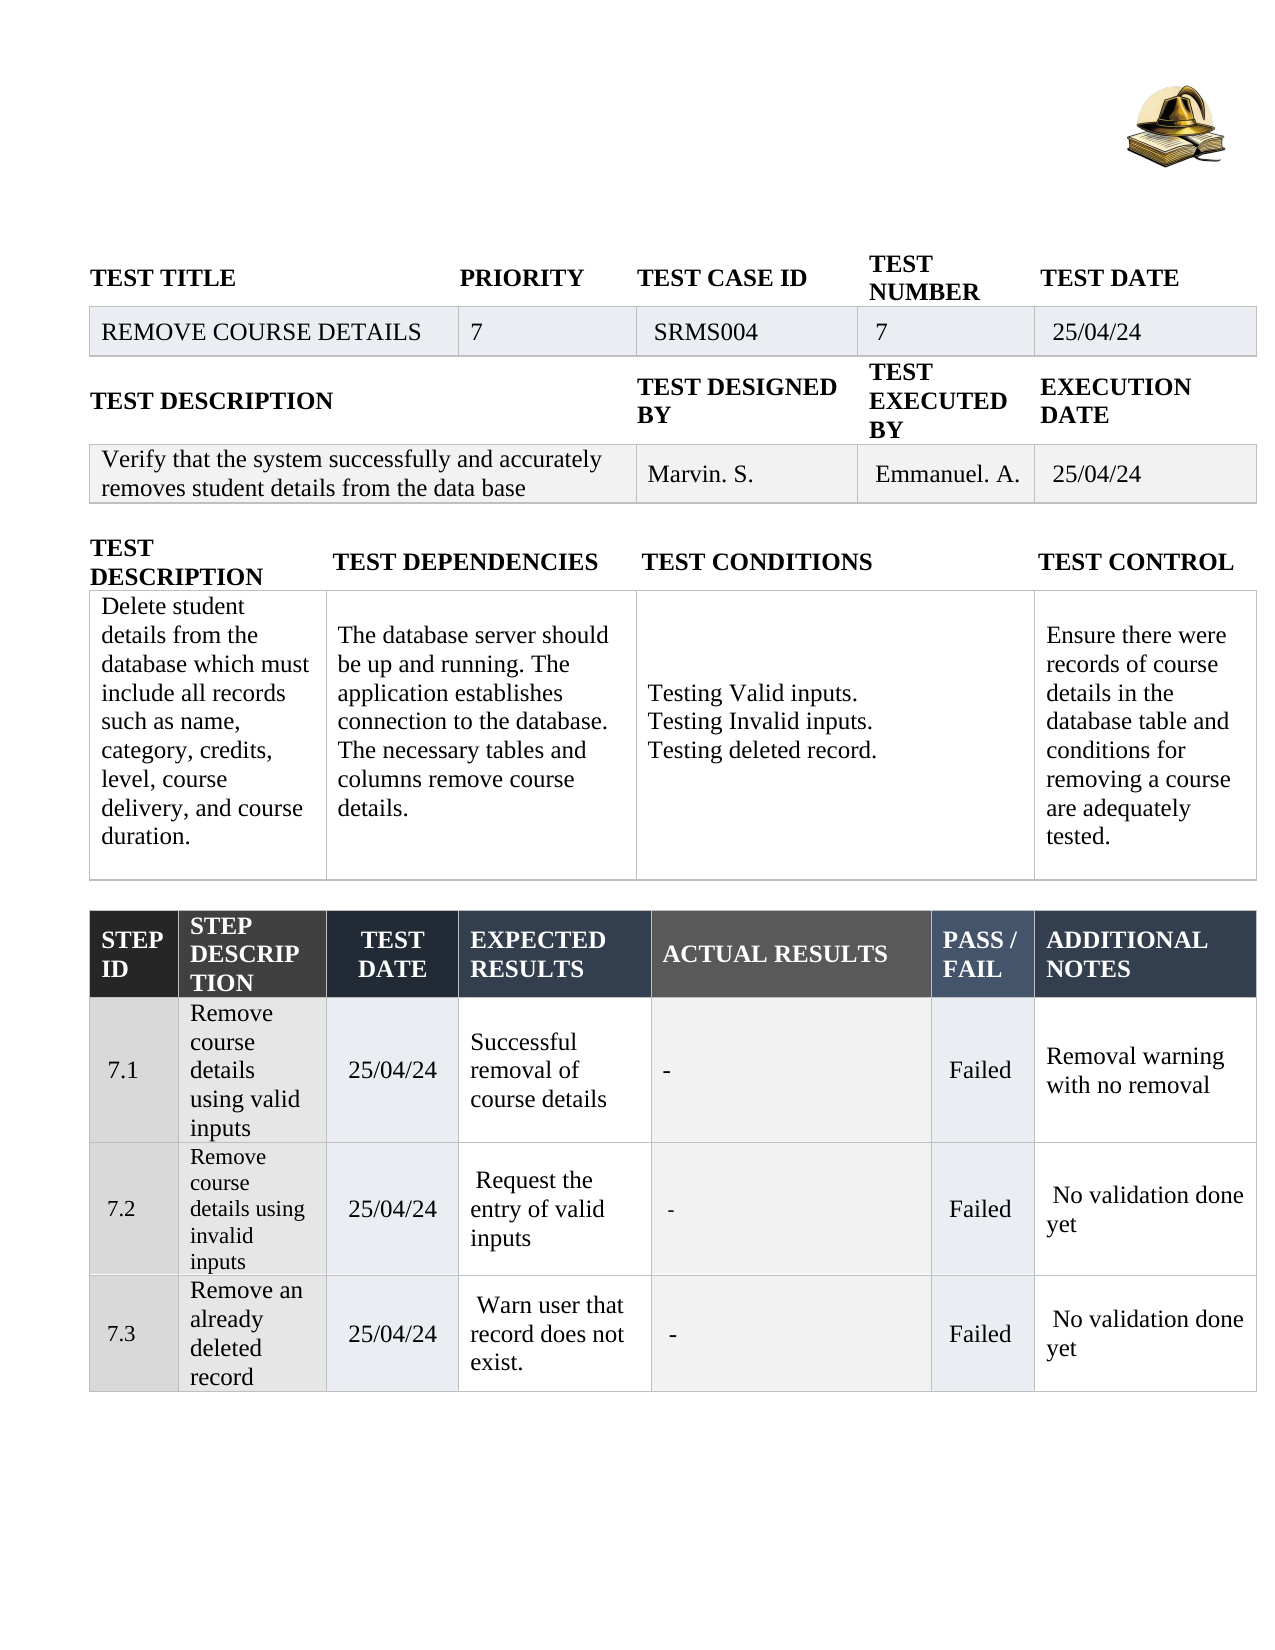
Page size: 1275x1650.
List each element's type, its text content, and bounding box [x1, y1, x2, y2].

table_cell - [652, 998, 931, 1142]
table_header PRIORITY [459, 249, 636, 306]
table_cell TEST DATE [327, 911, 458, 997]
table_cell - [652, 1276, 931, 1391]
table_cell REMOVE COURSE DETAILS [90, 307, 458, 355]
table_cell Failed [932, 1143, 1034, 1274]
table_cell Emmanuel. A. [858, 445, 1034, 502]
table_cell Remove course details using invalid inputs [179, 1143, 326, 1274]
table_cell 25/04/24 [327, 998, 458, 1142]
table_cell No validation done yet [1035, 1276, 1256, 1391]
table_cell Marvin. S. [637, 445, 857, 502]
table_cell 7 [858, 307, 1034, 355]
table_cell TEST EXECUTED BY [858, 357, 1035, 443]
table_cell Failed [932, 998, 1034, 1142]
table_cell TEST DESIGNED BY [636, 357, 858, 443]
table_cell Warn user that record does not exist. [459, 1276, 651, 1391]
table_cell No validation done yet [1035, 1143, 1256, 1274]
table_cell Verify that the system successfully and accurately removes student details from the data base [90, 445, 636, 502]
table_cell - [652, 1143, 931, 1274]
table_cell STEP DESCRIPTION [179, 911, 326, 997]
table_header TEST DATE [1035, 249, 1256, 306]
table_cell [90, 881, 1256, 910]
table_cell 7.1 [90, 998, 178, 1142]
table_cell PASS / FAIL [932, 911, 1034, 997]
table_cell Request the entry of valid inputs [459, 1143, 651, 1274]
table_cell Testing Valid inputs. Testing Invalid inputs. Testing deleted record. [637, 591, 1034, 879]
table_cell 25/04/24 [1035, 445, 1256, 502]
table_cell TEST DEPENDENCIES [326, 533, 636, 590]
table_cell EXECUTION DATE [1035, 357, 1256, 443]
table_header TEST CASE ID [636, 249, 858, 306]
table_cell 25/04/24 [327, 1143, 458, 1274]
table_cell 25/04/24 [1035, 307, 1256, 355]
table_header TEST NUMBER [858, 249, 1035, 306]
table_cell 7.2 [90, 1143, 178, 1274]
table_cell TEST CONDITIONS [636, 533, 1035, 590]
table_cell Remove course details using valid inputs [179, 998, 326, 1142]
table_cell TEST DESCRIPTION [90, 357, 636, 443]
table_cell Ensure there were records of course details in the database table and conditions for removing a course are adequately tested. [1035, 591, 1256, 879]
table_cell EXPECTED RESULTS [459, 911, 651, 997]
table_cell Remove an already deleted record [179, 1276, 326, 1391]
table_cell Delete student details from the database which must include all records such as name, category, credits, level, course delivery, and course duration. [90, 591, 326, 879]
table_cell SRMS004 [637, 307, 857, 355]
table_cell Removal warning with no removal [1035, 998, 1256, 1142]
table_cell STEP ID [90, 911, 178, 997]
table_cell [90, 504, 1256, 533]
table_cell TEST CONTROL [1035, 533, 1256, 590]
table_cell 7.3 [90, 1276, 178, 1391]
table_cell 7 [459, 307, 636, 355]
table_cell 25/04/24 [327, 1276, 458, 1391]
table_cell ADDITIONAL NOTES [1035, 911, 1256, 997]
table_cell Failed [932, 1276, 1034, 1391]
table_header TEST TITLE [90, 249, 459, 306]
table_cell Successful removal of course details [459, 998, 651, 1142]
table_cell TEST DESCRIPTION [90, 533, 326, 590]
table_cell ACTUAL RESULTS [652, 911, 931, 997]
table_cell The database server should be up and running. The application establishes connection to the database. The necessary tables and columns remove course details. [327, 591, 636, 879]
